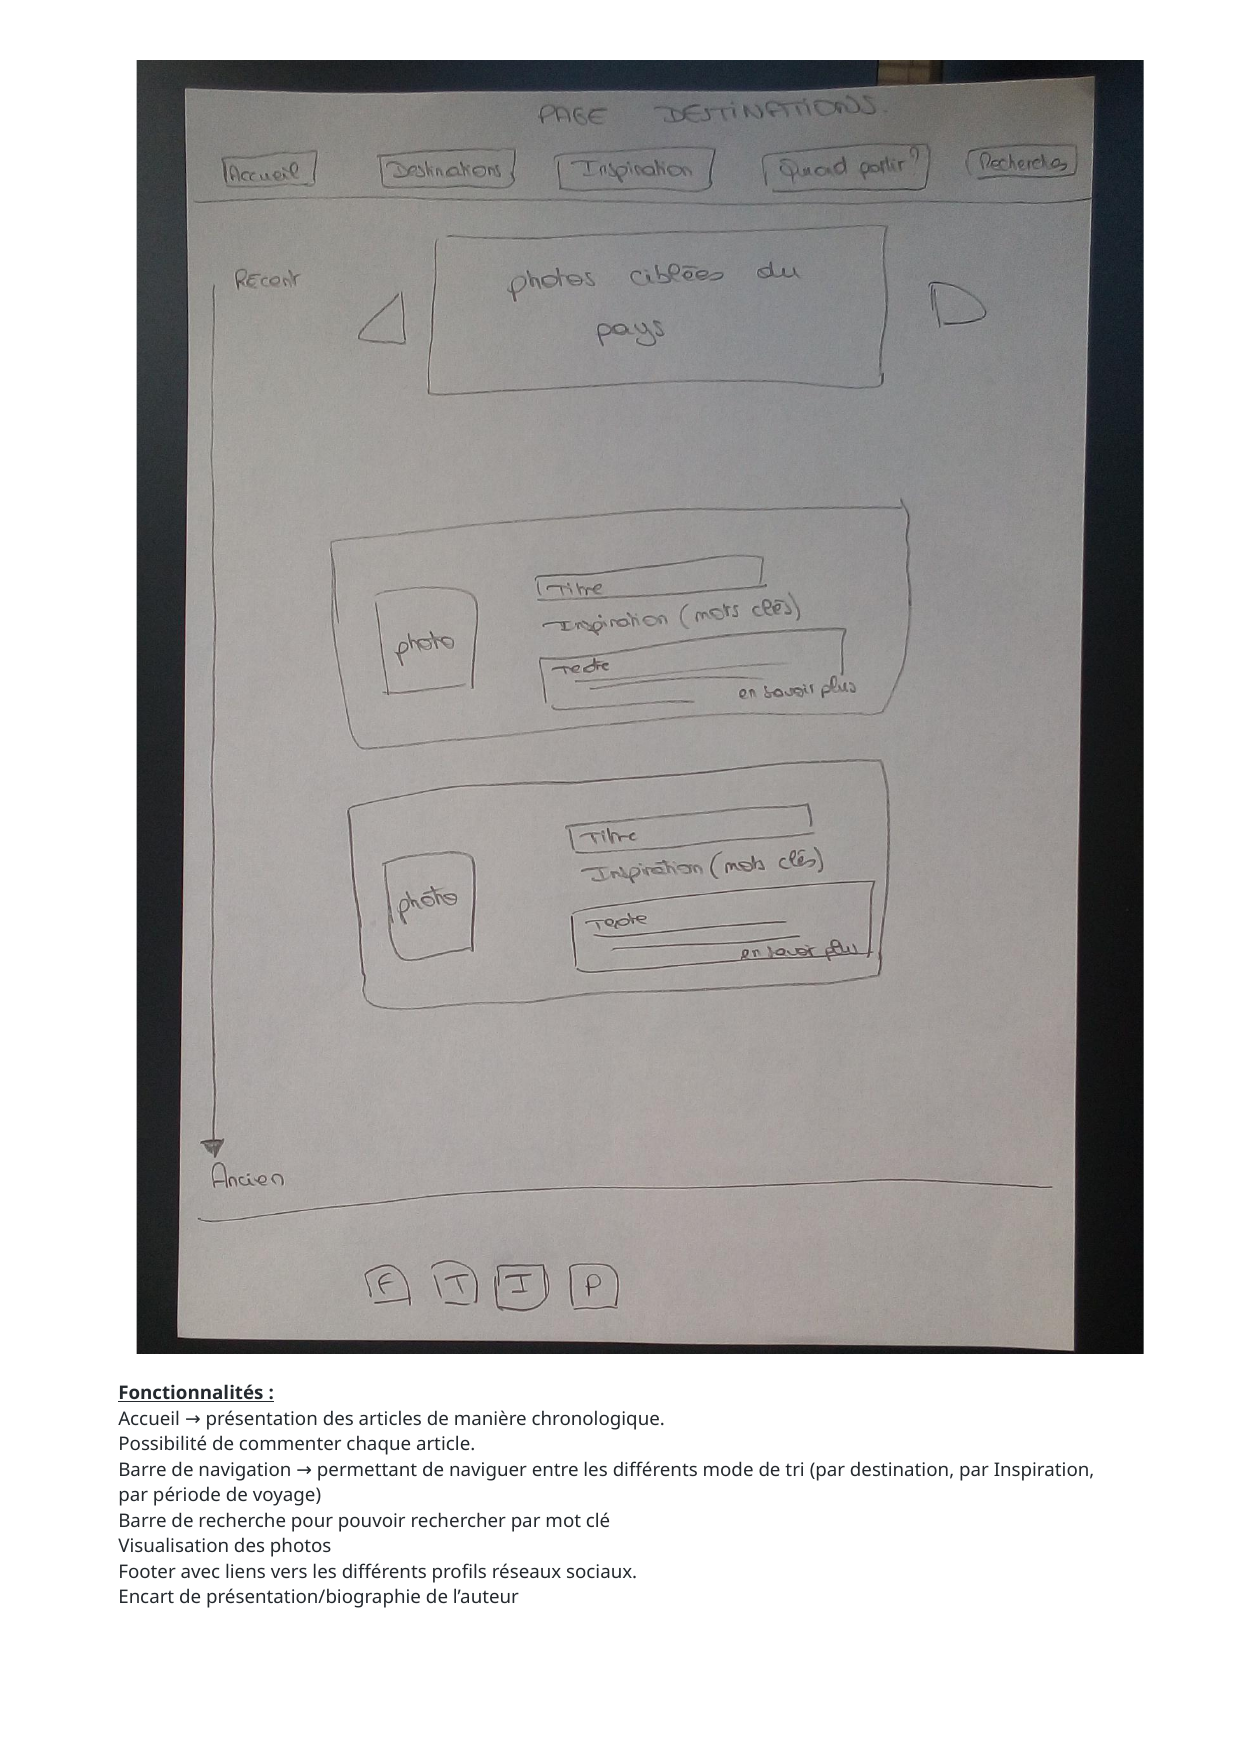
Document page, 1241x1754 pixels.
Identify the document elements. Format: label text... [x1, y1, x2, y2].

text Encart de présentation/biographie de l’auteur [118, 1583, 1122, 1609]
text Accueil → présentation des articles de manière chronologique. [118, 1405, 1122, 1430]
text Possibilité de commenter chaque article. [118, 1430, 1122, 1456]
text Visualisation des photos [118, 1532, 1122, 1558]
picture [136, 60, 1144, 748]
text Barre de navigation → permettant de naviguer entre les différents mode de tri (par destination, par Inspiration, par période de voyage) [118, 1456, 1122, 1507]
text Barre de recherche pour pouvoir rechercher par mot clé [118, 1507, 1122, 1532]
text Fonctionnalités : [118, 1379, 1122, 1405]
text Footer avec liens vers les différents profils réseaux sociaux. [118, 1558, 1122, 1583]
